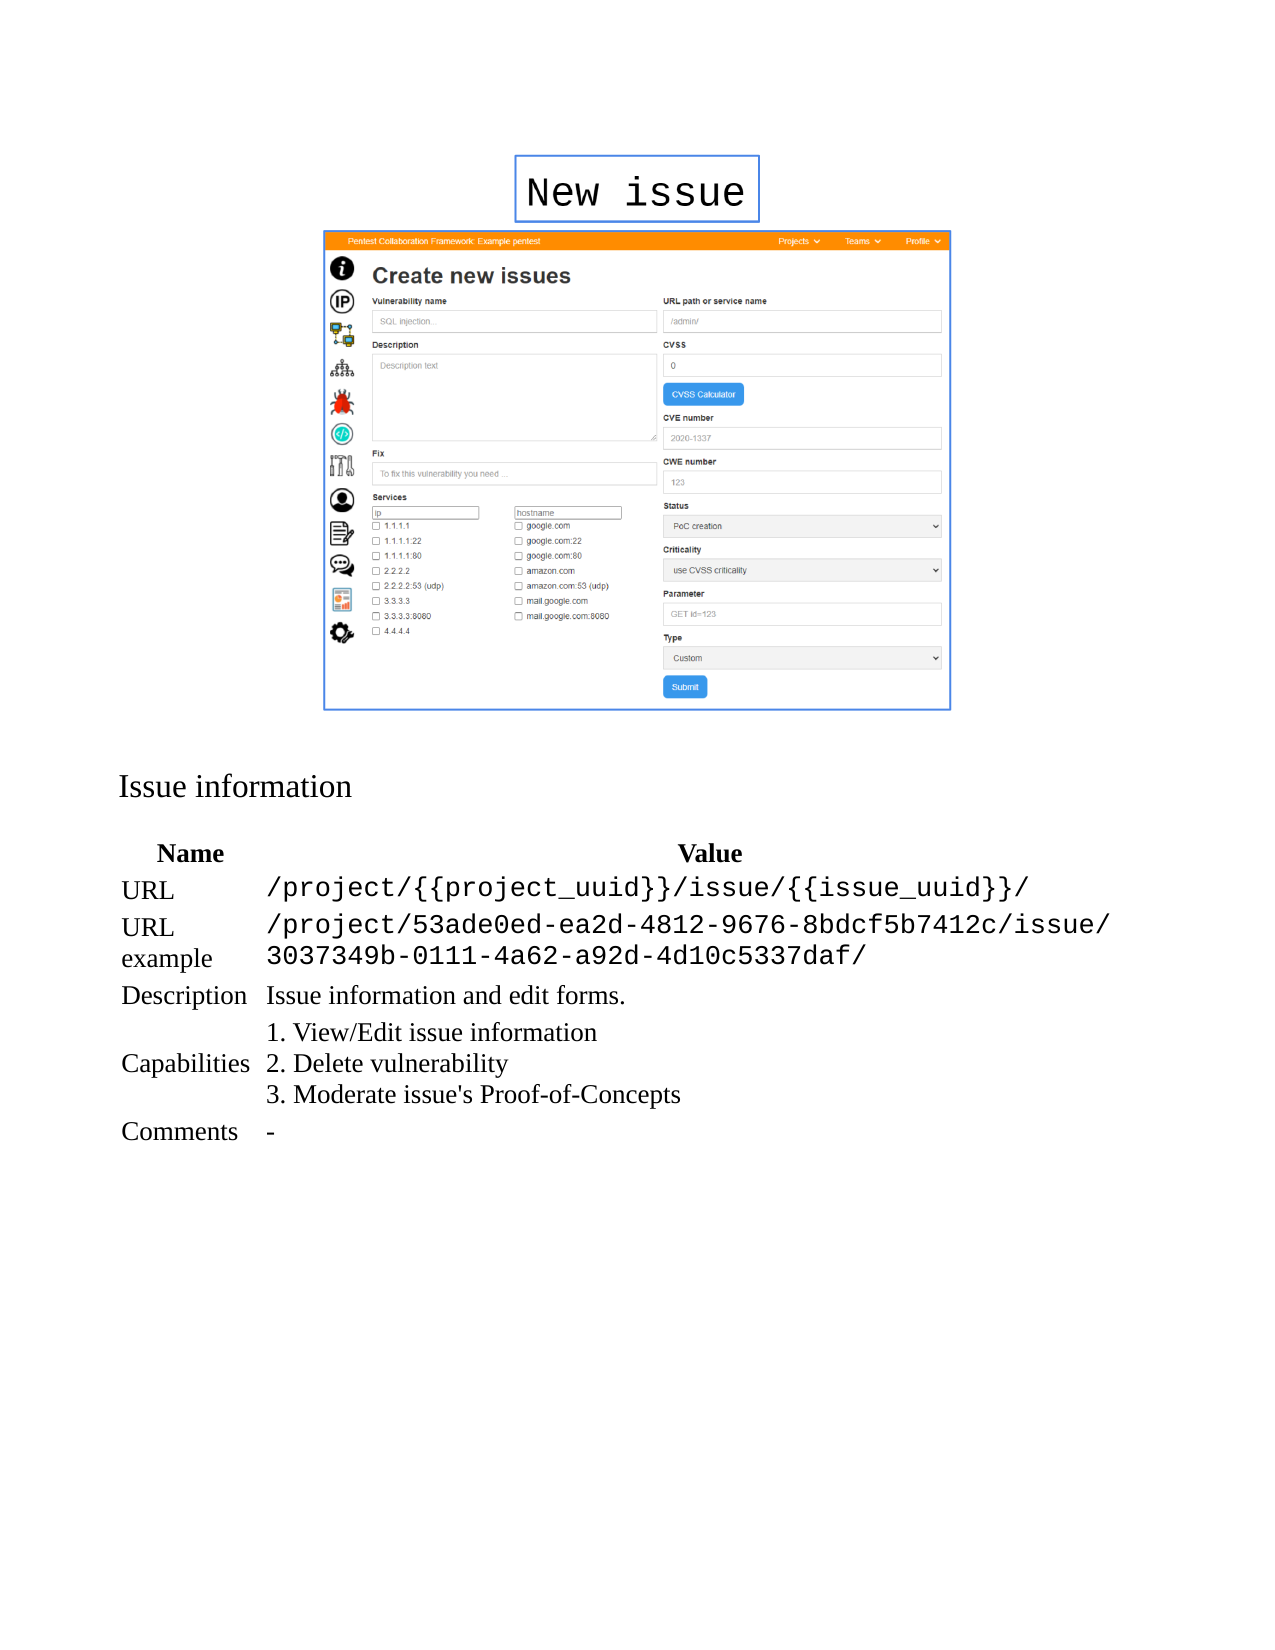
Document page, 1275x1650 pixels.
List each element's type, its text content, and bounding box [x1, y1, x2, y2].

table_header Name [118, 834, 263, 871]
table_cell URL [118, 871, 263, 908]
table_header Value [263, 834, 1157, 871]
table_cell Comments [118, 1112, 263, 1149]
text Issue information [118, 729, 1157, 805]
table_cell Issue information and edit forms. [263, 976, 1157, 1013]
table_cell /project/53ade0ed-ea2d-4812-9676-8bdcf5b7412c/issue/3037349b-0111-4a62-a92d-4d10c5337daf/ [263, 908, 1157, 976]
table_cell Description [118, 976, 263, 1013]
table_cell Capabilities [118, 1013, 263, 1112]
table_cell - [263, 1112, 1157, 1149]
picture [118, 146, 1157, 729]
table_cell URL example [118, 908, 263, 976]
table_cell /project/{{project_uuid}}/issue/{{issue_uuid}}/ [263, 871, 1157, 908]
table_cell 1. View/Edit issue information 2. Delete vulnerability 3. Moderate issue's Proof-of-Concepts [263, 1013, 1157, 1112]
